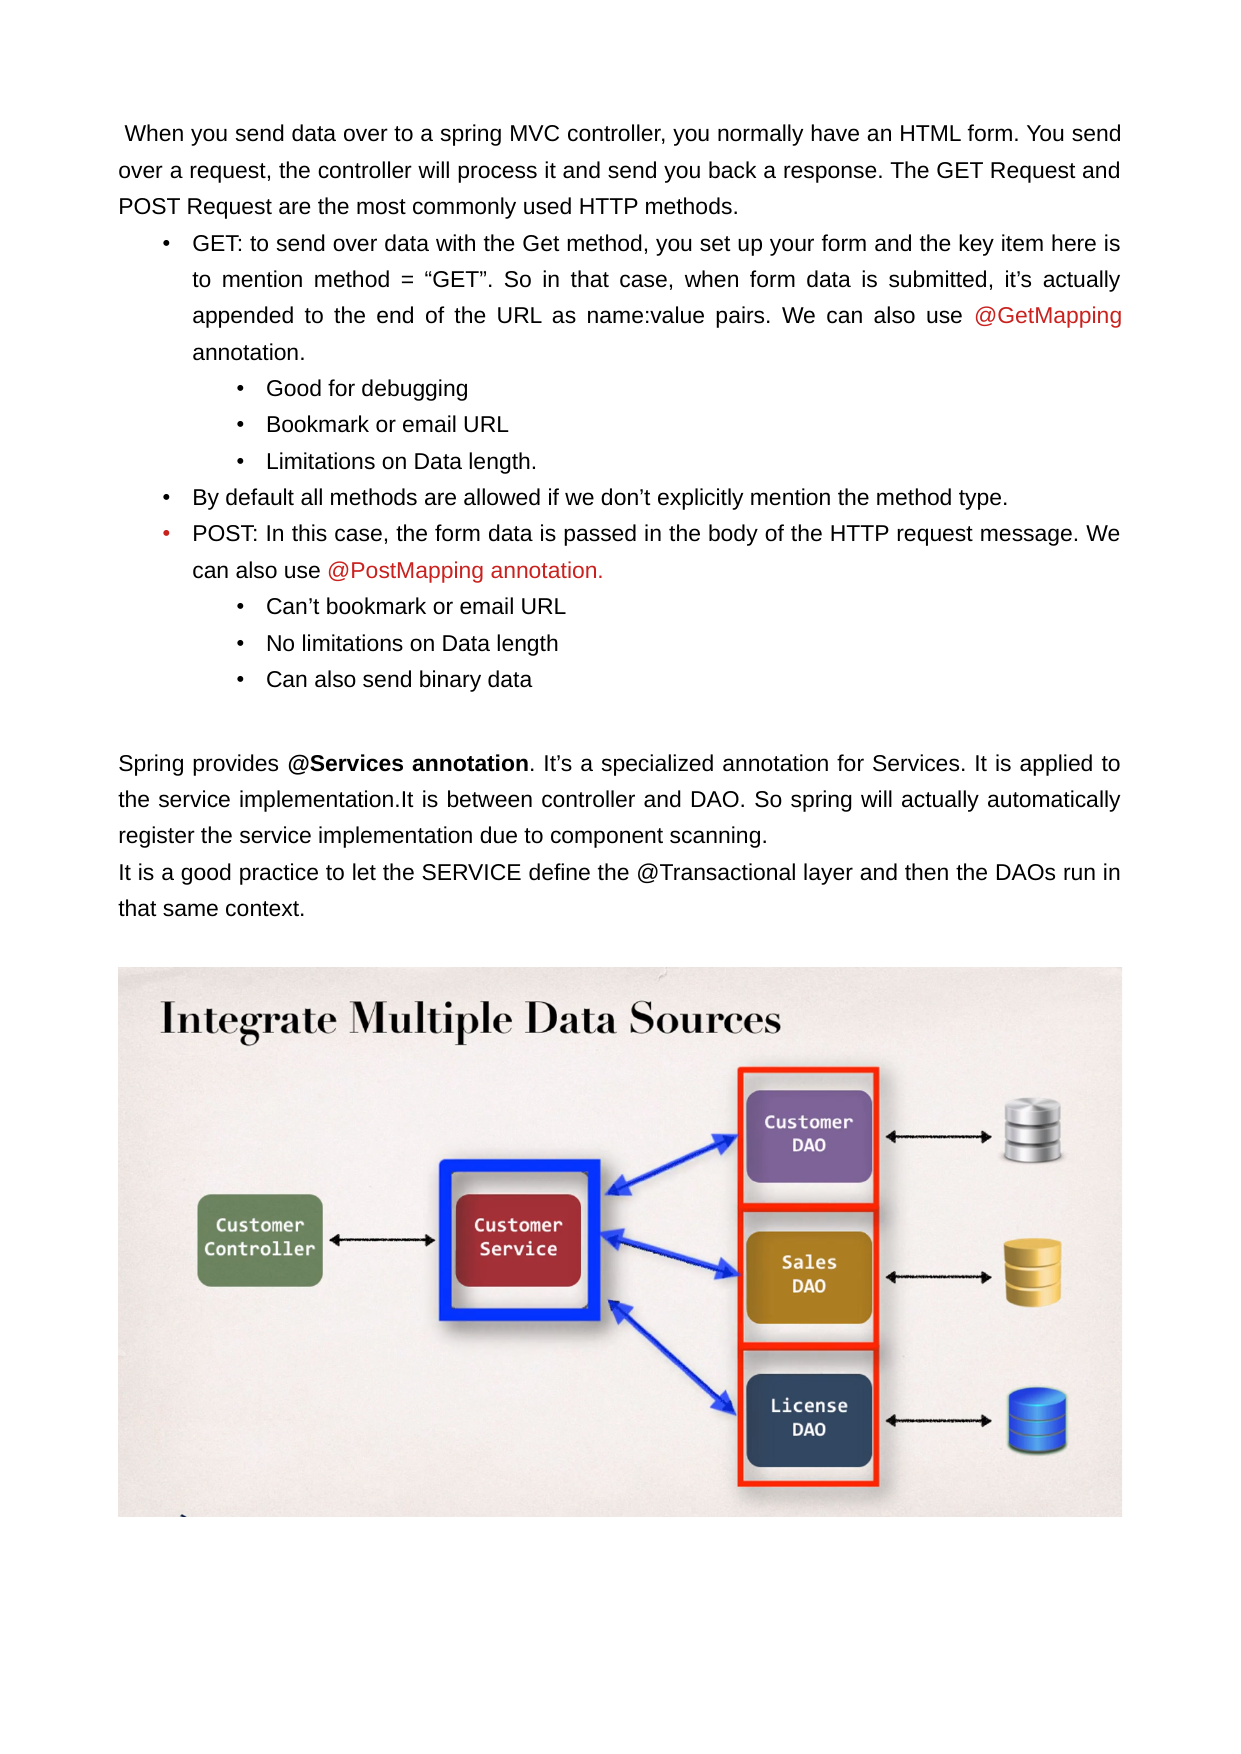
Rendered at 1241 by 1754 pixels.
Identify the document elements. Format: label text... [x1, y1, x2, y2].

list Can’t bookmark or email URL [236, 593, 1122, 619]
text It is a good practice to let the SERVICE define the @Transactional layer and then the DAOs run in that same context. [118, 859, 1122, 922]
list No limitations on Data length [236, 629, 1122, 656]
picture [118, 967, 1123, 1517]
list Limitations on Data length. [236, 448, 1122, 474]
list Bookmark or email URL [236, 411, 1122, 438]
list GET: to send over data with the Get method, you set up your form and the key item here is to mention method = “GET”. So in that case, when form data is submitted, it’s actually appended to the end of the URL as name:value pairs. We can also use @GetMapping annotation. [162, 229, 1122, 365]
list POST: In this case, the form data is passed in the body of the HTTP request message. We can also use @PostMapping annotation. [162, 520, 1122, 583]
list Good for debugging [236, 375, 1122, 401]
list Can also send binary data [236, 666, 1122, 692]
list By default all methods are allowed if we don’t explicitly mention the method type. [162, 484, 1122, 510]
text Spring provides @Services annotation. It’s a specialized annotation for Services. It is applied to the service implementation.It is between controller and DAO. So spring will actually automatically register the service implementation due to component scanning. [118, 750, 1122, 849]
text When you send data over to a spring MVC controller, you normally have an HTML form. You send over a request, the controller will process it and send you back a response. The GET Request and POST Request are the most commonly used HTTP methods. [118, 118, 1122, 219]
